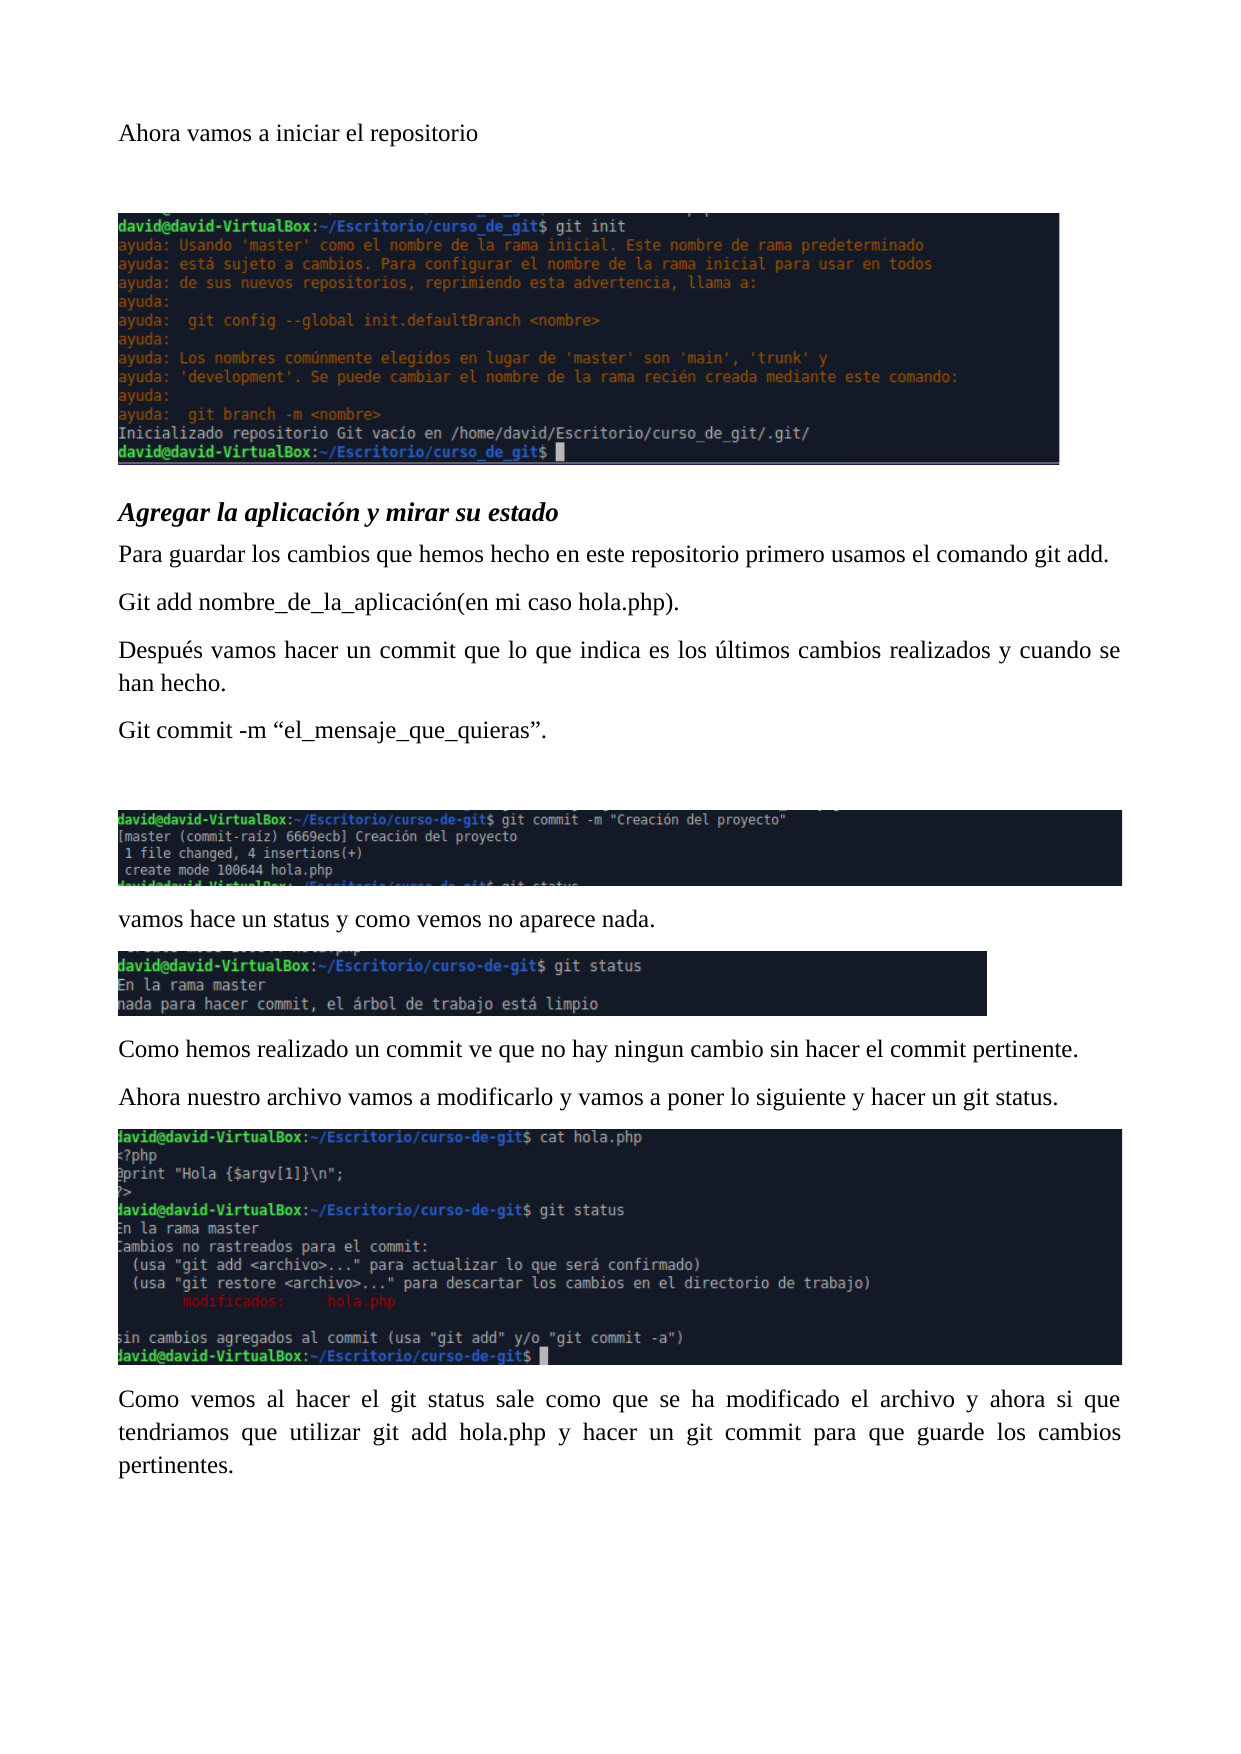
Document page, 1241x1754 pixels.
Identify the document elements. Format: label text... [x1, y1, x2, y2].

picture [118, 810, 1123, 886]
subtitle Agregar la aplicación y mirar su estado [118, 496, 1122, 527]
text Git commit -m “el_mensaje_que_quieras”. [118, 715, 1122, 744]
text Ahora nuestro archivo vamos a modificarlo y vamos a poner lo siguiente y hacer un git status. [118, 1082, 1122, 1111]
text Git add nombre_de_la_aplicación(en mi caso hola.php). [118, 587, 1122, 616]
text Ahora vamos a iniciar el repositorio [118, 118, 1122, 147]
text vamos hace un status y como vemos no aparece nada. [118, 904, 1122, 933]
text Como hemos realizado un commit ve que no hay ningun cambio sin hacer el commit pertinente. [118, 1034, 1122, 1063]
picture [118, 1129, 1123, 1365]
text Después vamos hacer un commit que lo que indica es los últimos cambios realizados y cuando se han hecho. [118, 635, 1122, 697]
picture [118, 213, 1060, 465]
text Como vemos al hacer el git status sale como que se ha modificado el archivo y ahora si que tendriamos que utilizar git add hola.php y hacer un git commit para que guarde los cambios pertinentes. [118, 1384, 1122, 1478]
text Para guardar los cambios que hemos hecho en este repositorio primero usamos el comando git add. [118, 539, 1122, 568]
picture [118, 951, 987, 1016]
